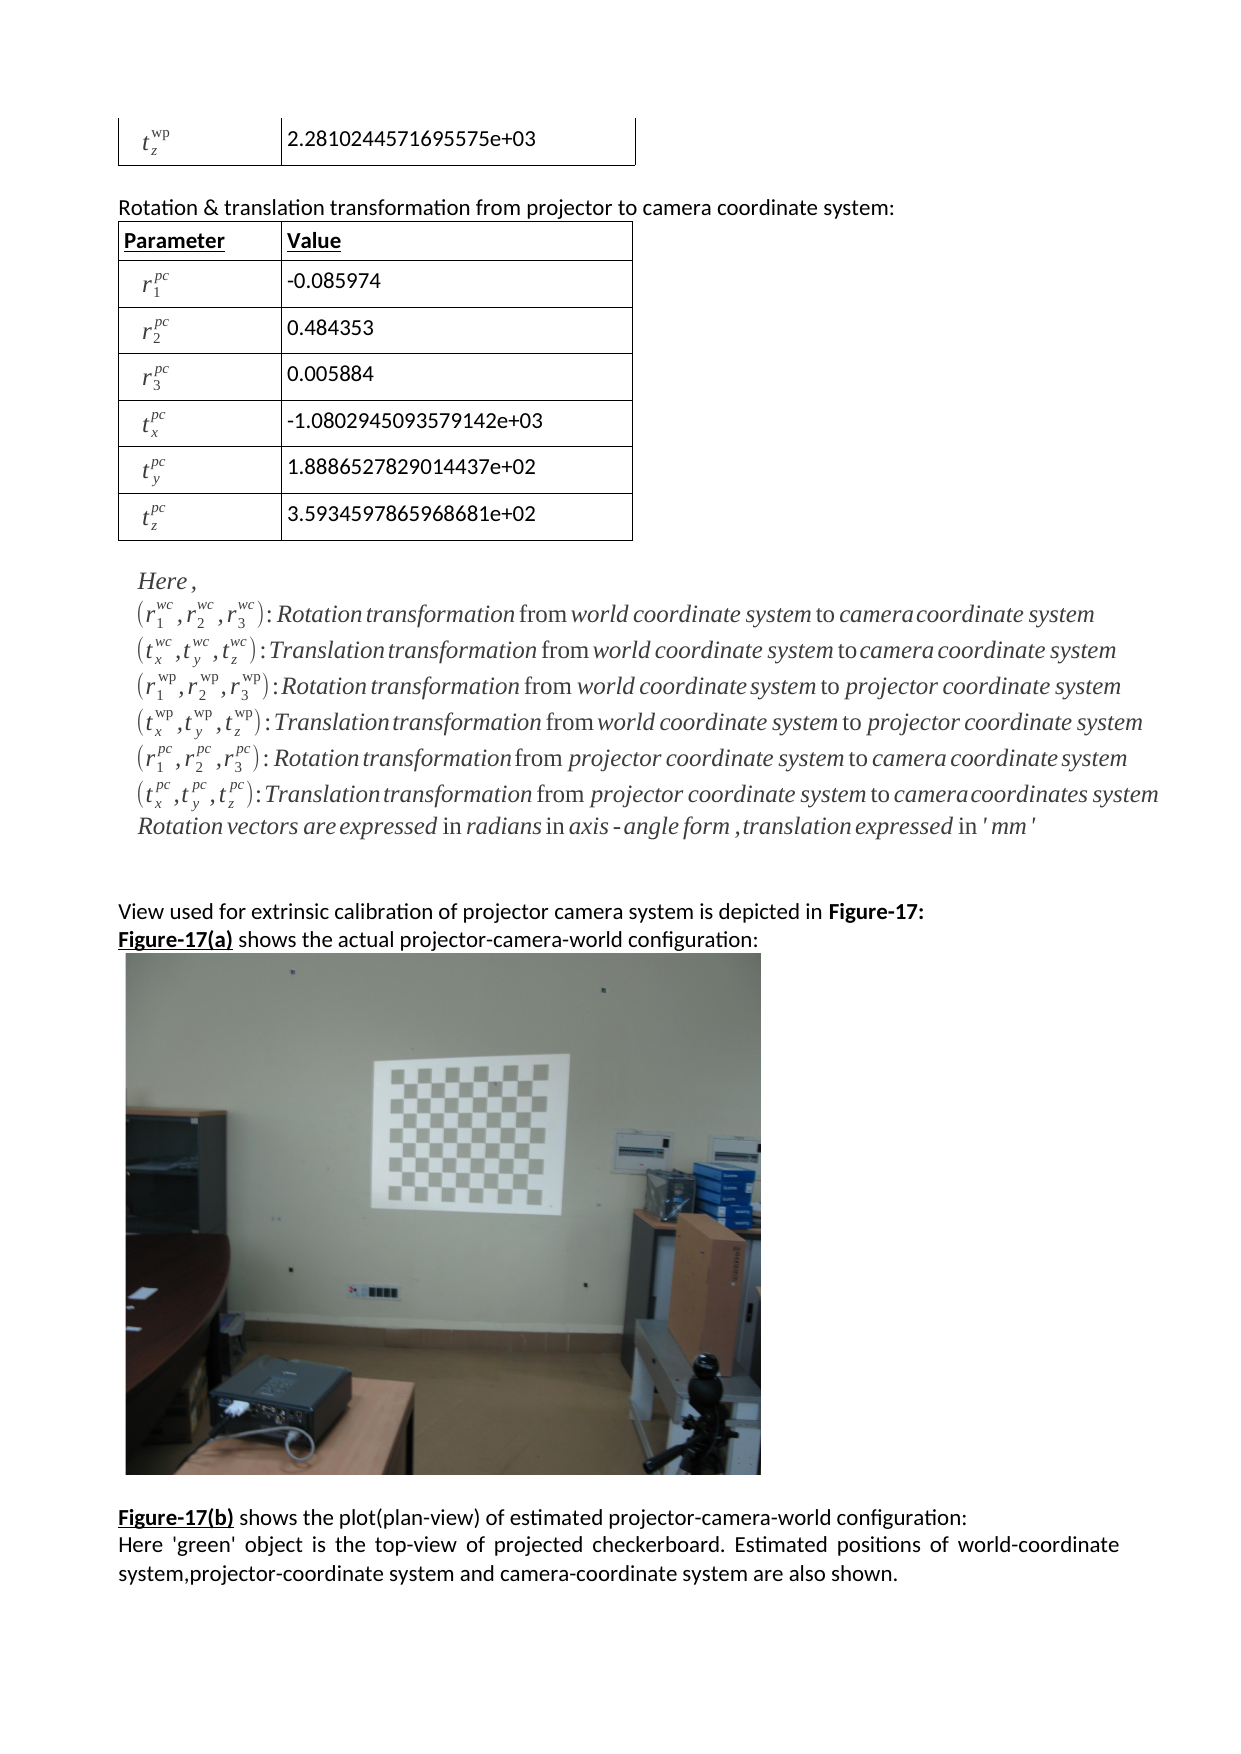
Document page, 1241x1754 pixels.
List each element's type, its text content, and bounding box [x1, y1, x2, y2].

table_header Value [282, 222, 632, 260]
table_cell 0.484353 [282, 308, 632, 353]
table_cell -0.085974 [282, 261, 632, 307]
table_cell [119, 308, 281, 353]
table_cell 0.005884 [282, 354, 632, 400]
text Figure-17(b) shows the plot(plan-view) of estimated projector-camera-world configuration: [118, 1503, 1122, 1531]
text Rotation & translation transformation from projector to camera coordinate system: [118, 193, 1122, 221]
table_cell -1.0802945093579142e+03 [282, 401, 632, 446]
text View used for extrinsic calibration of projector camera system is depicted in Figure-17: [118, 897, 1122, 925]
table_cell [119, 401, 281, 446]
table_cell [119, 118, 281, 165]
table_cell [119, 354, 281, 400]
table_cell [119, 261, 281, 307]
table_cell [119, 447, 281, 493]
table_cell 3.5934597865968681e+02 [282, 494, 632, 540]
table_cell 2.2810244571695575e+03 [282, 118, 635, 165]
text Here 'green' object is the top-view of projected checkerboard. Estimated positions of world-coordinate system,projector-coordinate system and camera-coordinate system are also shown. [118, 1531, 1122, 1587]
picture [125, 953, 761, 1475]
table_cell 1.8886527829014437e+02 [282, 447, 632, 493]
table_header Parameter [119, 222, 281, 260]
table_cell [119, 494, 281, 540]
text Figure-17(a) shows the actual projector-camera-world configuration: [118, 925, 1122, 953]
